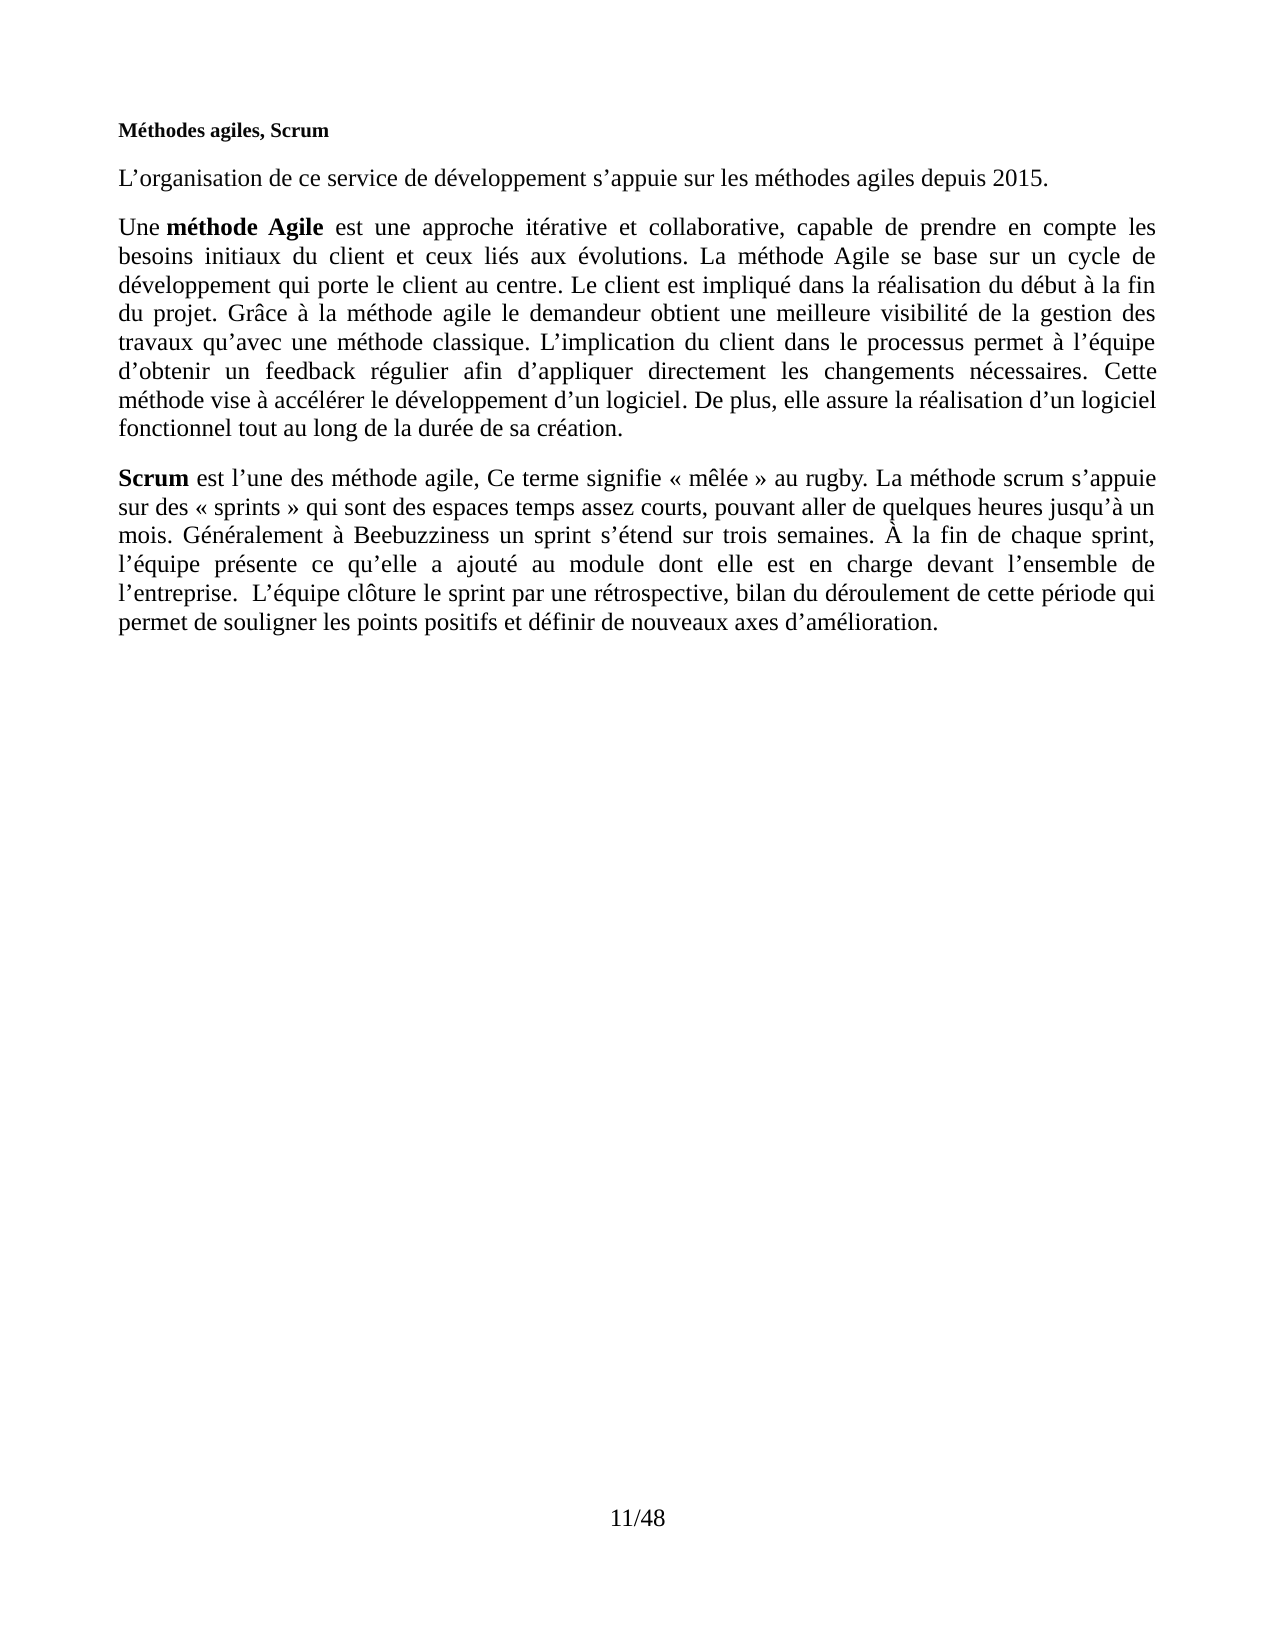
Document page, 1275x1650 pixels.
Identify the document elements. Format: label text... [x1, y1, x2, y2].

text Scrum est l’une des méthode agile, Ce terme signifie « mêlée » au rugby. La méthode scrum s’appuie sur des « sprints » qui sont des espaces temps assez courts, pouvant aller de quelques heures jusqu’à un mois. Généralement à Beebuzziness un sprint s’étend sur trois semaines. À la fin de chaque sprint, l’équipe présente ce qu’elle a ajouté au module dont elle est en charge devant l’ensemble de l’entreprise. L’équipe clôture le sprint par une rétrospective, bilan du déroulement de cette période qui permet de souligner les points positifs et définir de nouveaux axes d’amélioration. [118, 463, 1157, 635]
text Méthodes agiles, Scrum [118, 118, 1157, 142]
text Une méthode Agile est une approche itérative et collaborative, capable de prendre en compte les besoins initiaux du client et ceux liés aux évolutions. La méthode Agile se base sur un cycle de développement qui porte le client au centre. Le client est impliqué dans la réalisation du début à la fin du projet. Grâce à la méthode agile le demandeur obtient une meilleure visibilité de la gestion des travaux qu’avec une méthode classique. L’implication du client dans le processus permet à l’équipe d’obtenir un feedback régulier afin d’appliquer directement les changements nécessaires. Cette méthode vise à accélérer le développement d’un logiciel. De plus, elle assure la réalisation d’un logiciel fonctionnel tout au long de la durée de sa création. [118, 212, 1157, 442]
text L’organisation de ce service de développement s’appuie sur les méthodes agiles depuis 2015. [118, 163, 1157, 192]
